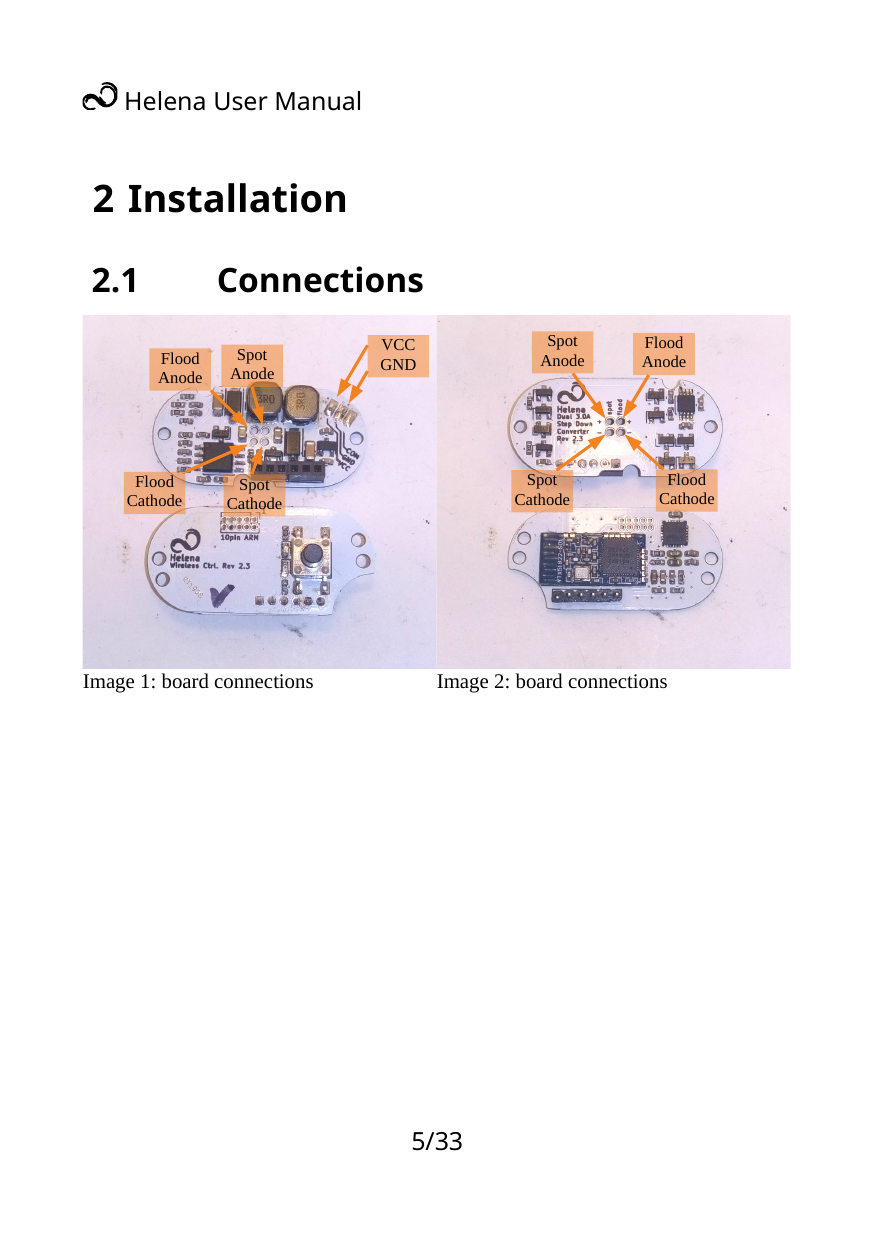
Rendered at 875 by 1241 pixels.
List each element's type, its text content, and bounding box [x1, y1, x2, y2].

text Image 2: board connections [437, 669, 791, 693]
subtitle Connections [83, 257, 791, 302]
picture [82, 315, 791, 669]
subtitle Installation [83, 172, 791, 223]
text Image 1: board connections [83, 669, 437, 693]
